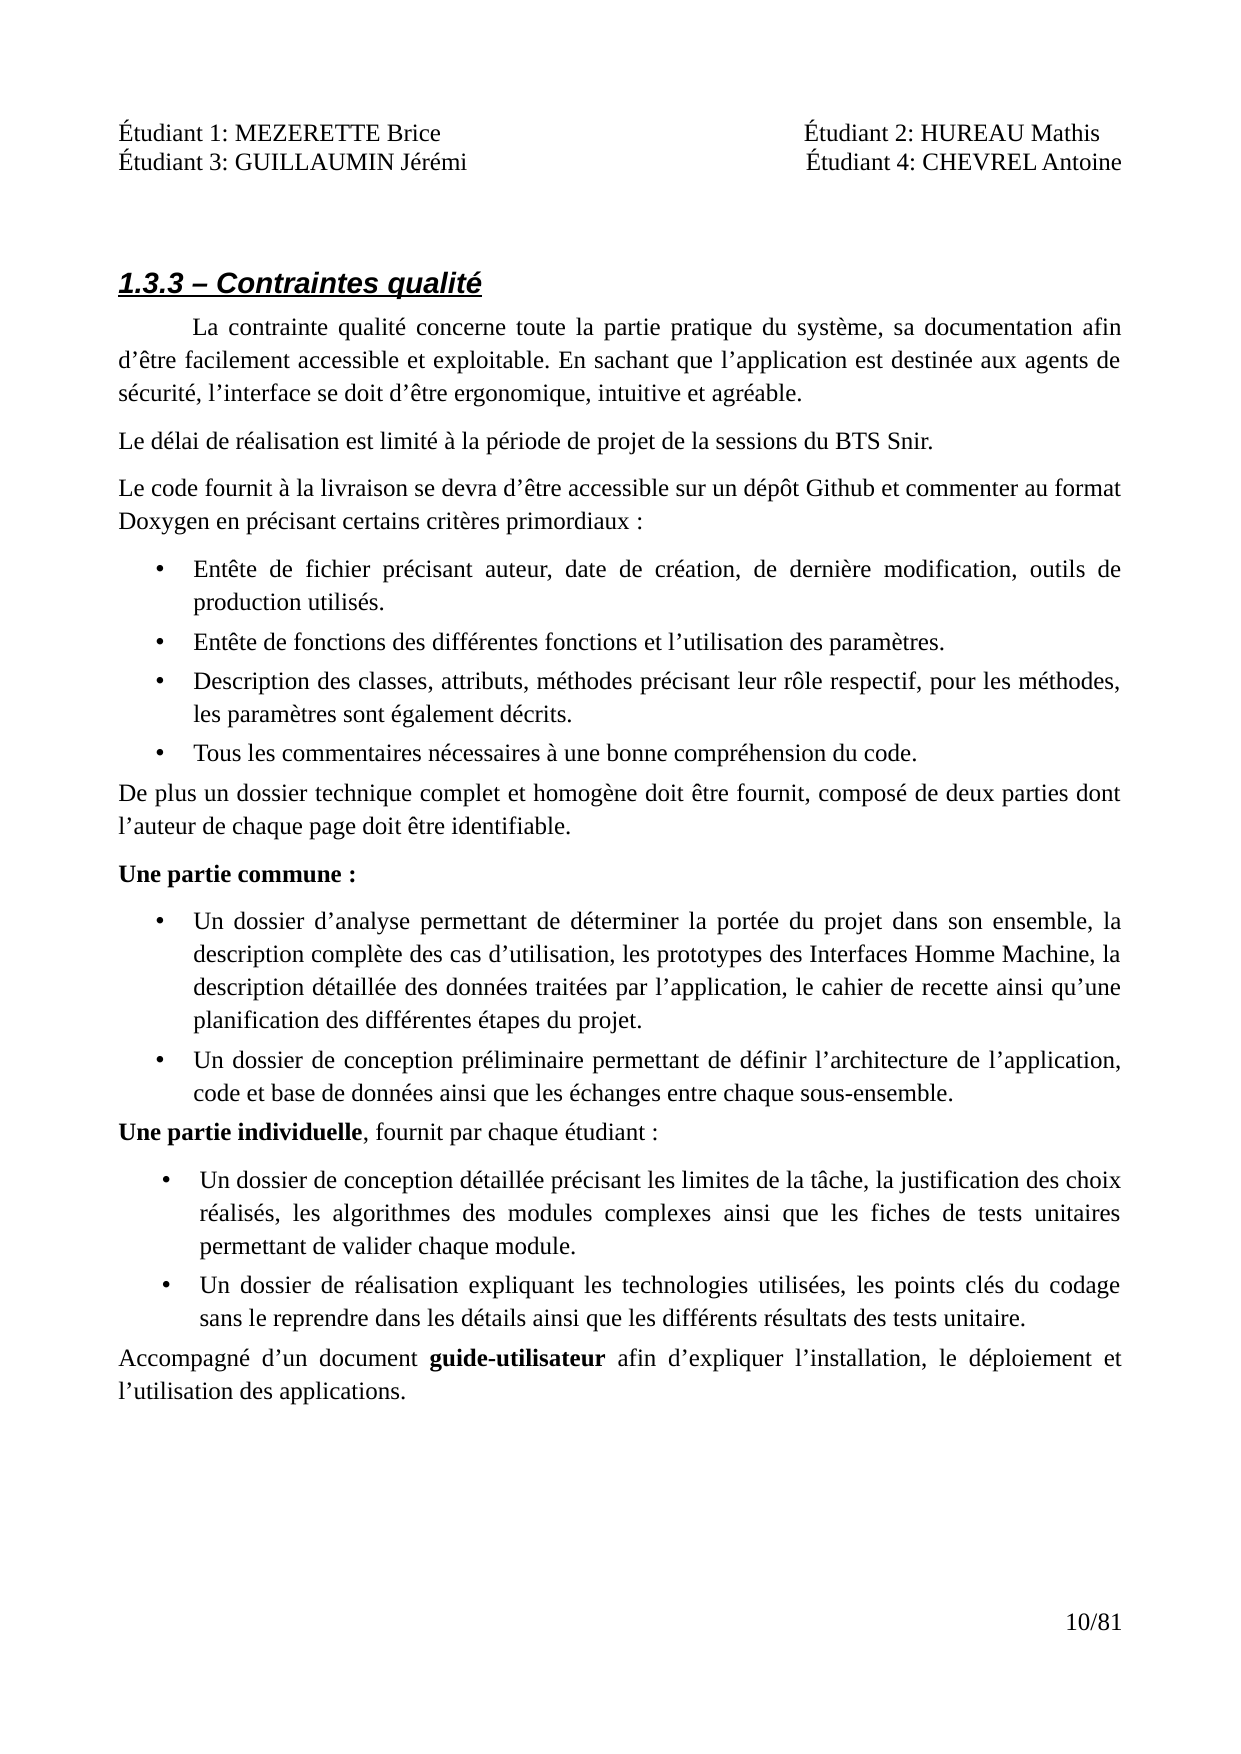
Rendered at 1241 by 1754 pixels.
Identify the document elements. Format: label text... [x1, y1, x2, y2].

text Le code fournit à la livraison se devra d’être accessible sur un dépôt Github et commenter au format Doxygen en précisant certains critères primordiaux : [118, 473, 1122, 535]
list Un dossier d’analyse permettant de déterminer la portée du projet dans son ensemble, la description complète des cas d’utilisation, les prototypes des Interfaces Homme Machine, la description détaillée des données traitées par l’application, le cahier de recette ainsi qu’une planification des différentes étapes du projet. [156, 906, 1122, 1034]
subtitle 1.3.3 – Contraintes qualité [118, 266, 1122, 300]
text De plus un dossier technique complet et homogène doit être fournit, composé de deux parties dont l’auteur de chaque page doit être identifiable. [118, 778, 1122, 840]
text La contrainte qualité concerne toute la partie pratique du système, sa documentation afin d’être facilement accessible et exploitable. En sachant que l’application est destinée aux agents de sécurité, l’interface se doit d’être ergonomique, intuitive et agréable. [118, 312, 1122, 407]
list Entête de fonctions des différentes fonctions et l’utilisation des paramètres. [156, 627, 1122, 655]
text Une partie commune : [118, 859, 1122, 887]
text Le délai de réalisation est limité à la période de projet de la sessions du BTS Snir. [118, 426, 1122, 454]
list Un dossier de réalisation expliquant les technologies utilisées, les points clés du codage sans le reprendre dans les détails ainsi que les différents résultats des tests unitaire. [162, 1270, 1122, 1332]
list Entête de fichier précisant auteur, date de création, de dernière modification, outils de production utilisés. [156, 554, 1122, 616]
list Un dossier de conception préliminaire permettant de définir l’architecture de l’application, code et base de données ainsi que les échanges entre chaque sous-ensemble. [156, 1045, 1122, 1107]
text Accompagné d’un document guide-utilisateur afin d’expliquer l’installation, le déploiement et l’utilisation des applications. [118, 1343, 1122, 1405]
list Description des classes, attributs, méthodes précisant leur rôle respectif, pour les méthodes, les paramètres sont également décrits. [156, 666, 1122, 728]
text Une partie individuelle, fournit par chaque étudiant : [118, 1117, 1122, 1146]
list Tous les commentaires nécessaires à une bonne compréhension du code. [156, 738, 1122, 767]
list Un dossier de conception détaillée précisant les limites de la tâche, la justification des choix réalisés, les algorithmes des modules complexes ainsi que les fiches de tests unitaires permettant de valider chaque module. [162, 1165, 1122, 1260]
